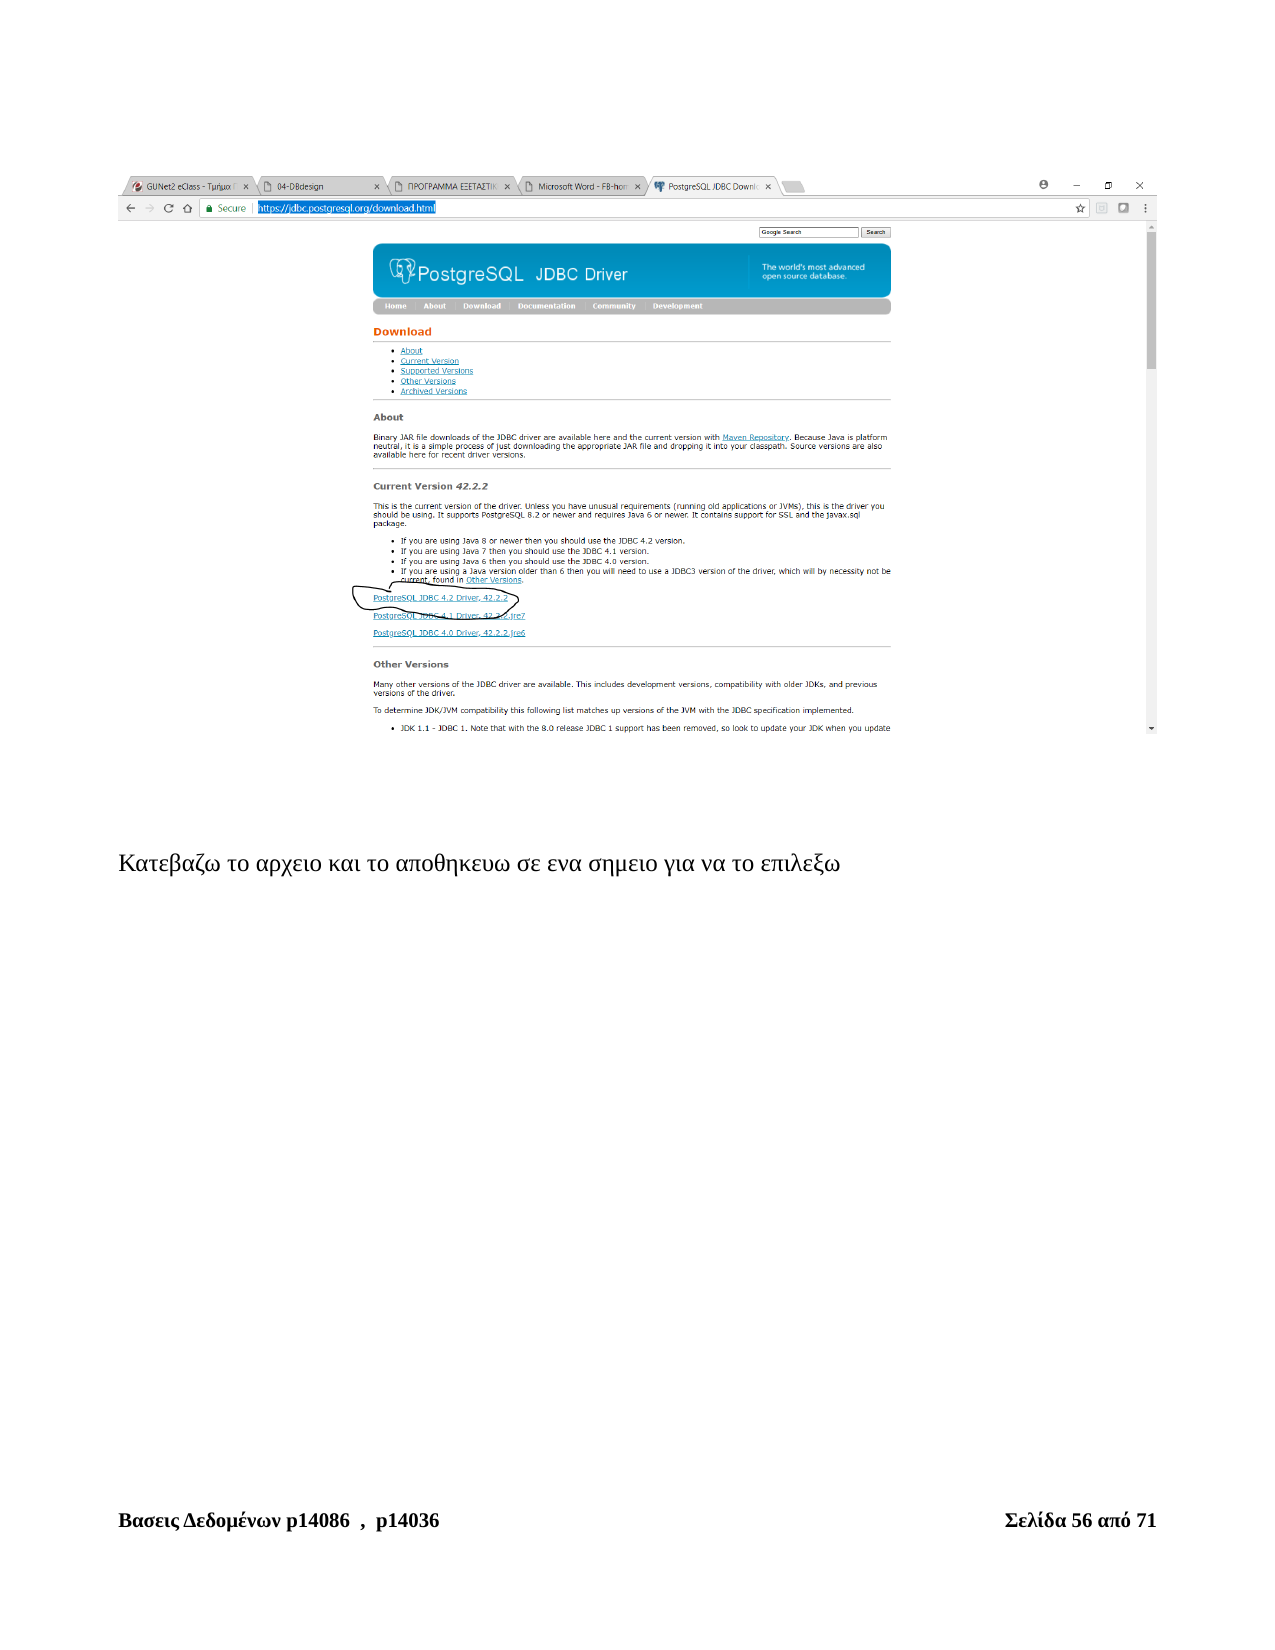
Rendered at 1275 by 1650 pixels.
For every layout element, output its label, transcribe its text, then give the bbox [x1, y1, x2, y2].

text Κατεβαζω το αρχειο και το αποθηκευω σε ενα σημειο για να το επιλεξω [118, 848, 1157, 877]
picture [118, 176, 1157, 734]
